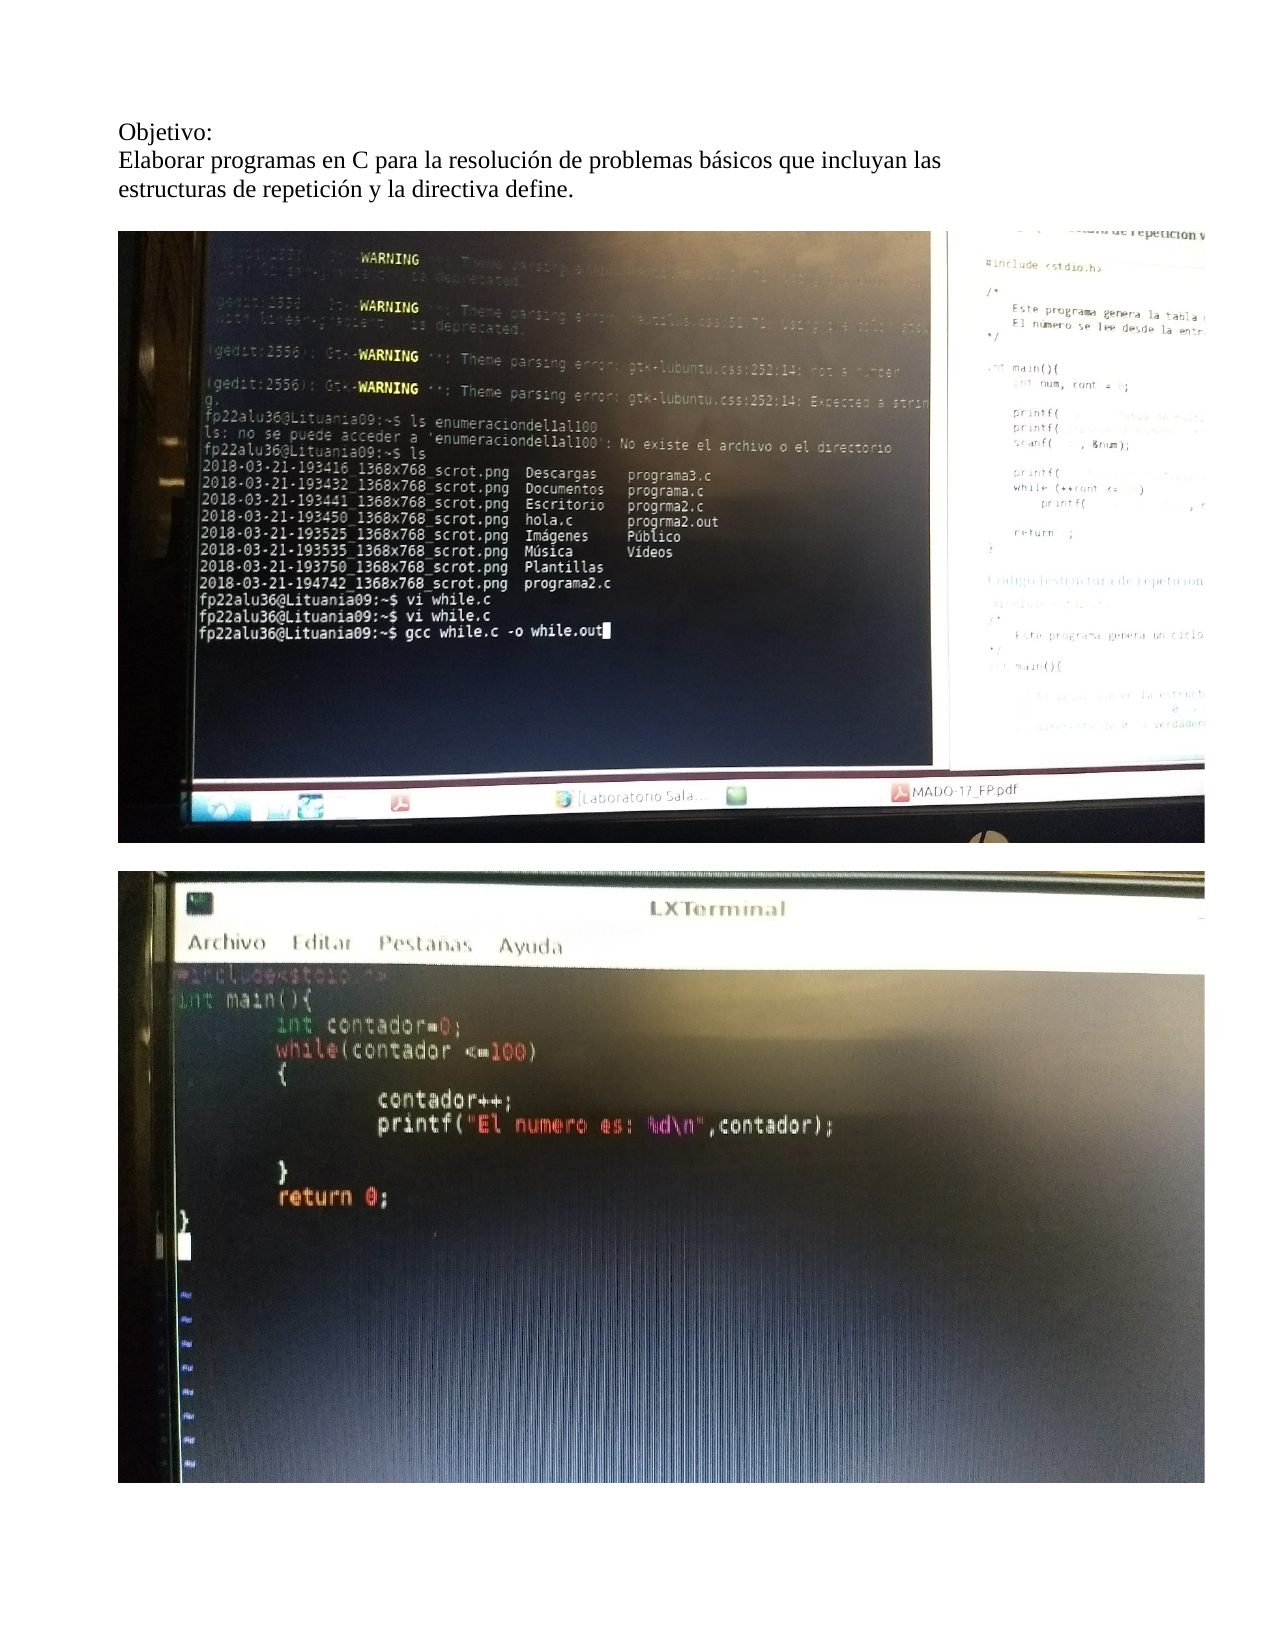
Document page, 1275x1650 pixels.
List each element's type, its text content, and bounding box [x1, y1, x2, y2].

text Objetivo: [118, 117, 1205, 145]
text Elaborar programas en C para la resolución de problemas básicos que incluyan las [118, 145, 1205, 174]
text estructuras de repetición y la directiva define. [118, 174, 1205, 203]
